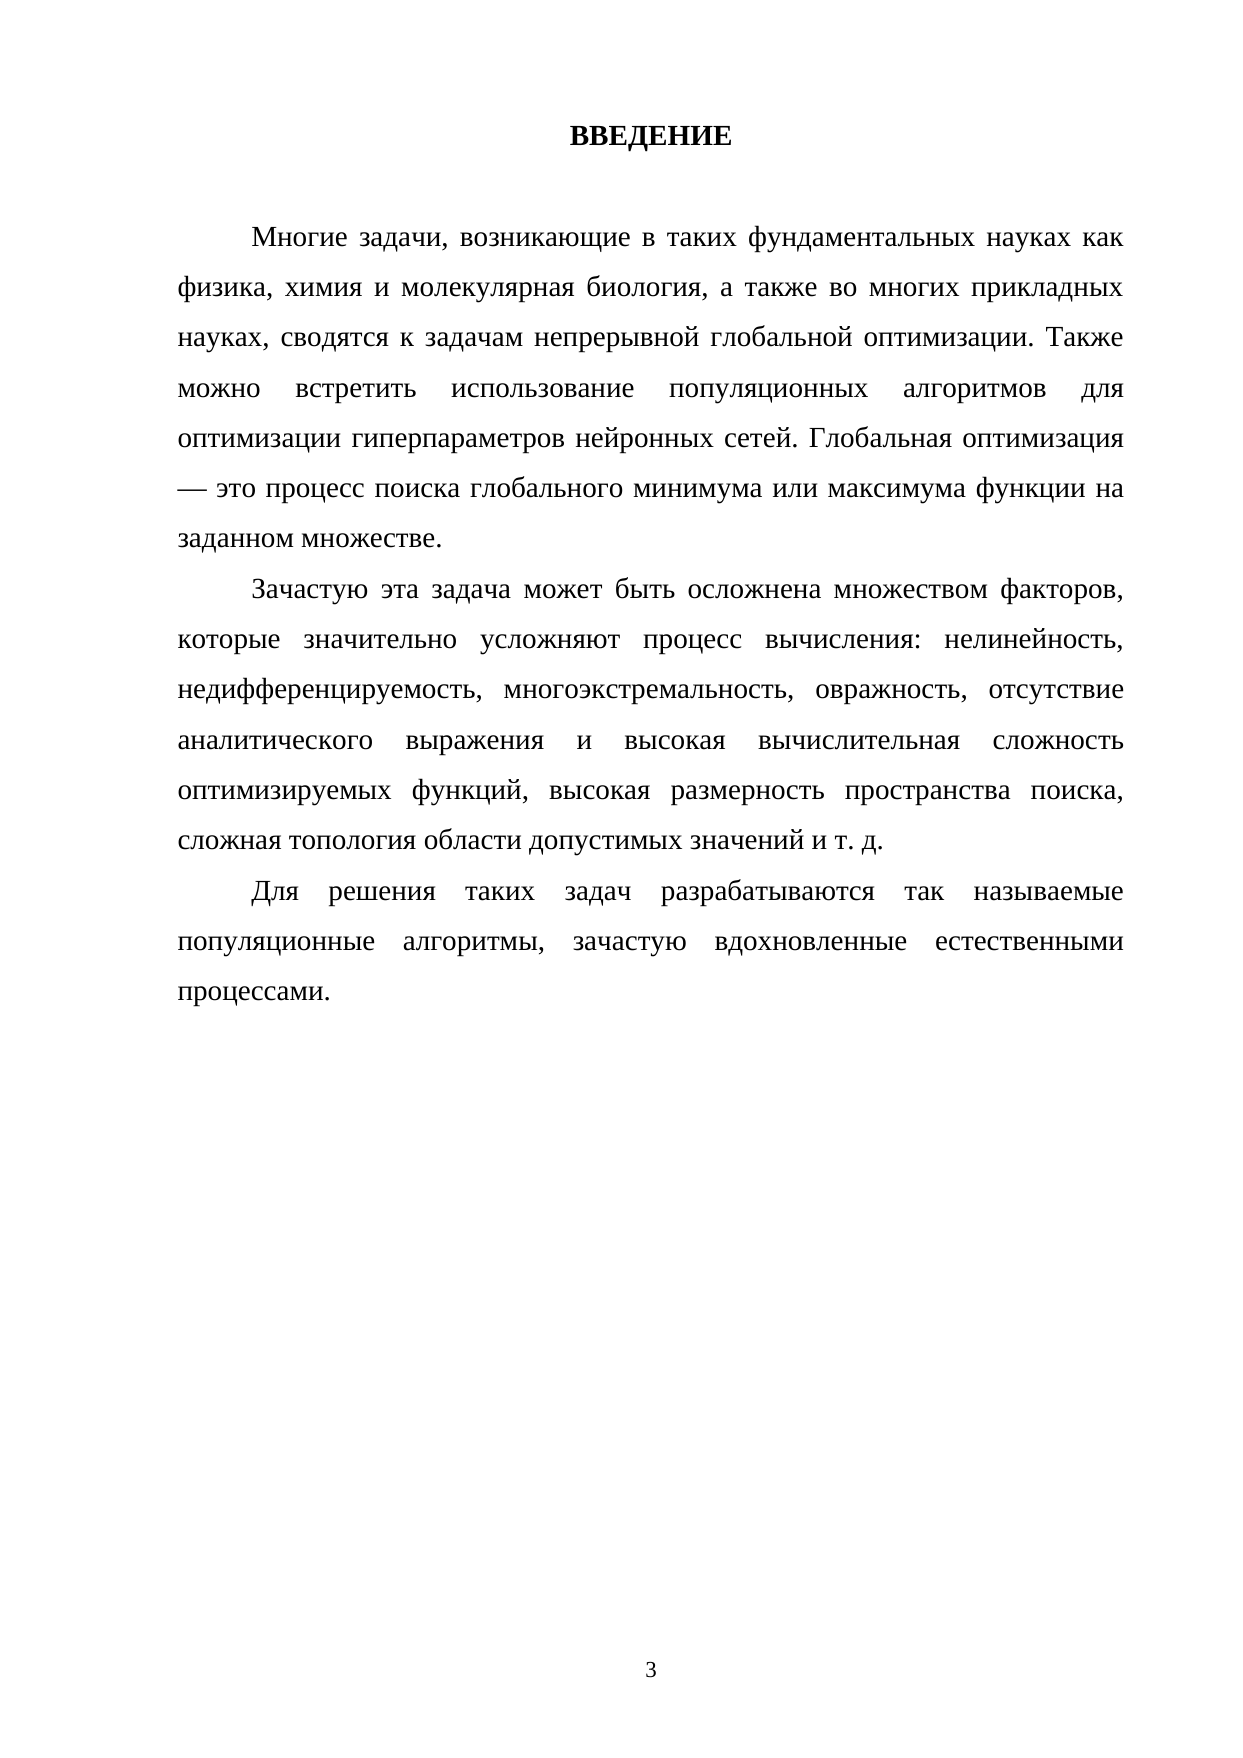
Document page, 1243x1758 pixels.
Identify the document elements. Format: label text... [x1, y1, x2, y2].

text Зачастую эта задача может быть осложнена множеством факторов, которые значительно усложняют процесс вычисления: нелинейность, недифференцируемость, многоэкстремальность, овражность, отсутствие аналитического выражения и высокая вычислительная сложность оптимизируемых функций, высокая размерность пространства поиска, сложная топология области допустимых значений и т. д. [177, 571, 1124, 856]
text Многие задачи, возникающие в таких фундаментальных науках как физика, химия и молекулярная биология, а также во многих прикладных науках, сводятся к задачам непрерывной глобальной оптимизации. Также можно встретить использование популяционных алгоритмов для оптимизации гиперпараметров нейронных сетей. Глобальная оптимизация — это процесс поиска глобального минимума или максимума функции на заданном множестве. [177, 219, 1124, 554]
text Для решения таких задач разрабатываются так называемые популяционные алгоритмы, зачастую вдохновленные естественными процессами. [177, 873, 1124, 1007]
subtitle ВВЕДЕНИЕ [177, 118, 1124, 152]
